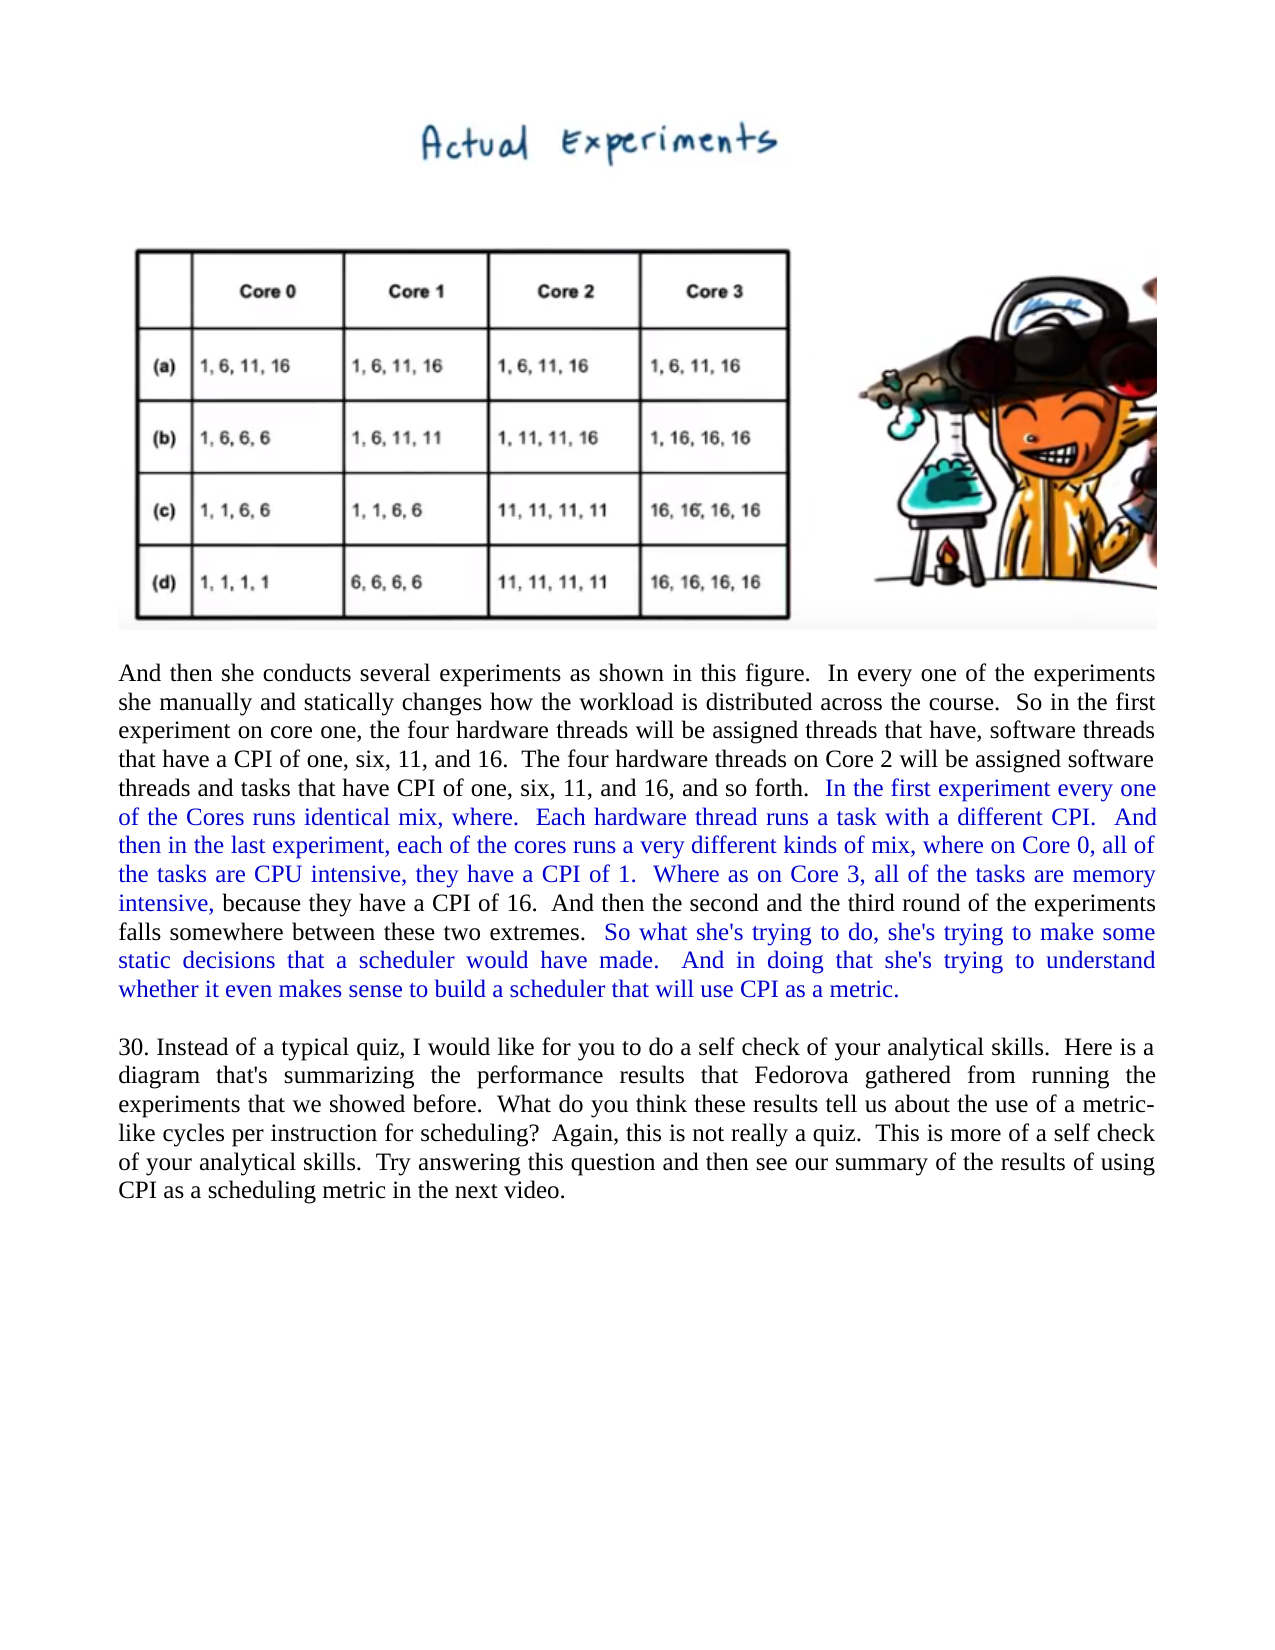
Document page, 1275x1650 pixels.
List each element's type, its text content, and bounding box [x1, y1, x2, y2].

picture [118, 118, 1157, 630]
text 30. Instead of a typical quiz, I would like for you to do a self check of your analytical skills. Here is a diagram that's summarizing the performance results that Fedorova gathered from running the experiments that we showed before. What do you think these results tell us about the use of a metric-like cycles per instruction for scheduling? Again, this is not really a quiz. This is more of a self check of your analytical skills. Try answering this question and then see our summary of the results of using CPI as a scheduling metric in the next video. [118, 1032, 1157, 1204]
text And then she conducts several experiments as shown in this figure. In every one of the experiments she manually and statically changes how the workload is distributed across the course. So in the first experiment on core one, the four hardware threads will be assigned threads that have, software threads that have a CPI of one, six, 11, and 16. The four hardware threads on Core 2 will be assigned software threads and tasks that have CPI of one, six, 11, and 16, and so forth. In the first experiment every one of the Cores runs identical mix, where. Each hardware thread runs a task with a different CPI. And then in the last experiment, each of the cores runs a very different kinds of mix, where on Core 0, all of the tasks are CPU intensive, they have a CPI of 1. Where as on Core 3, all of the tasks are memory intensive, because they have a CPI of 16. And then the second and the third round of the experiments falls somewhere between these two extremes. So what she's trying to do, she's trying to make some static decisions that a scheduler would have made. And in doing that she's trying to understand whether it even makes sense to build a scheduler that will use CPI as a metric. [118, 658, 1157, 1003]
